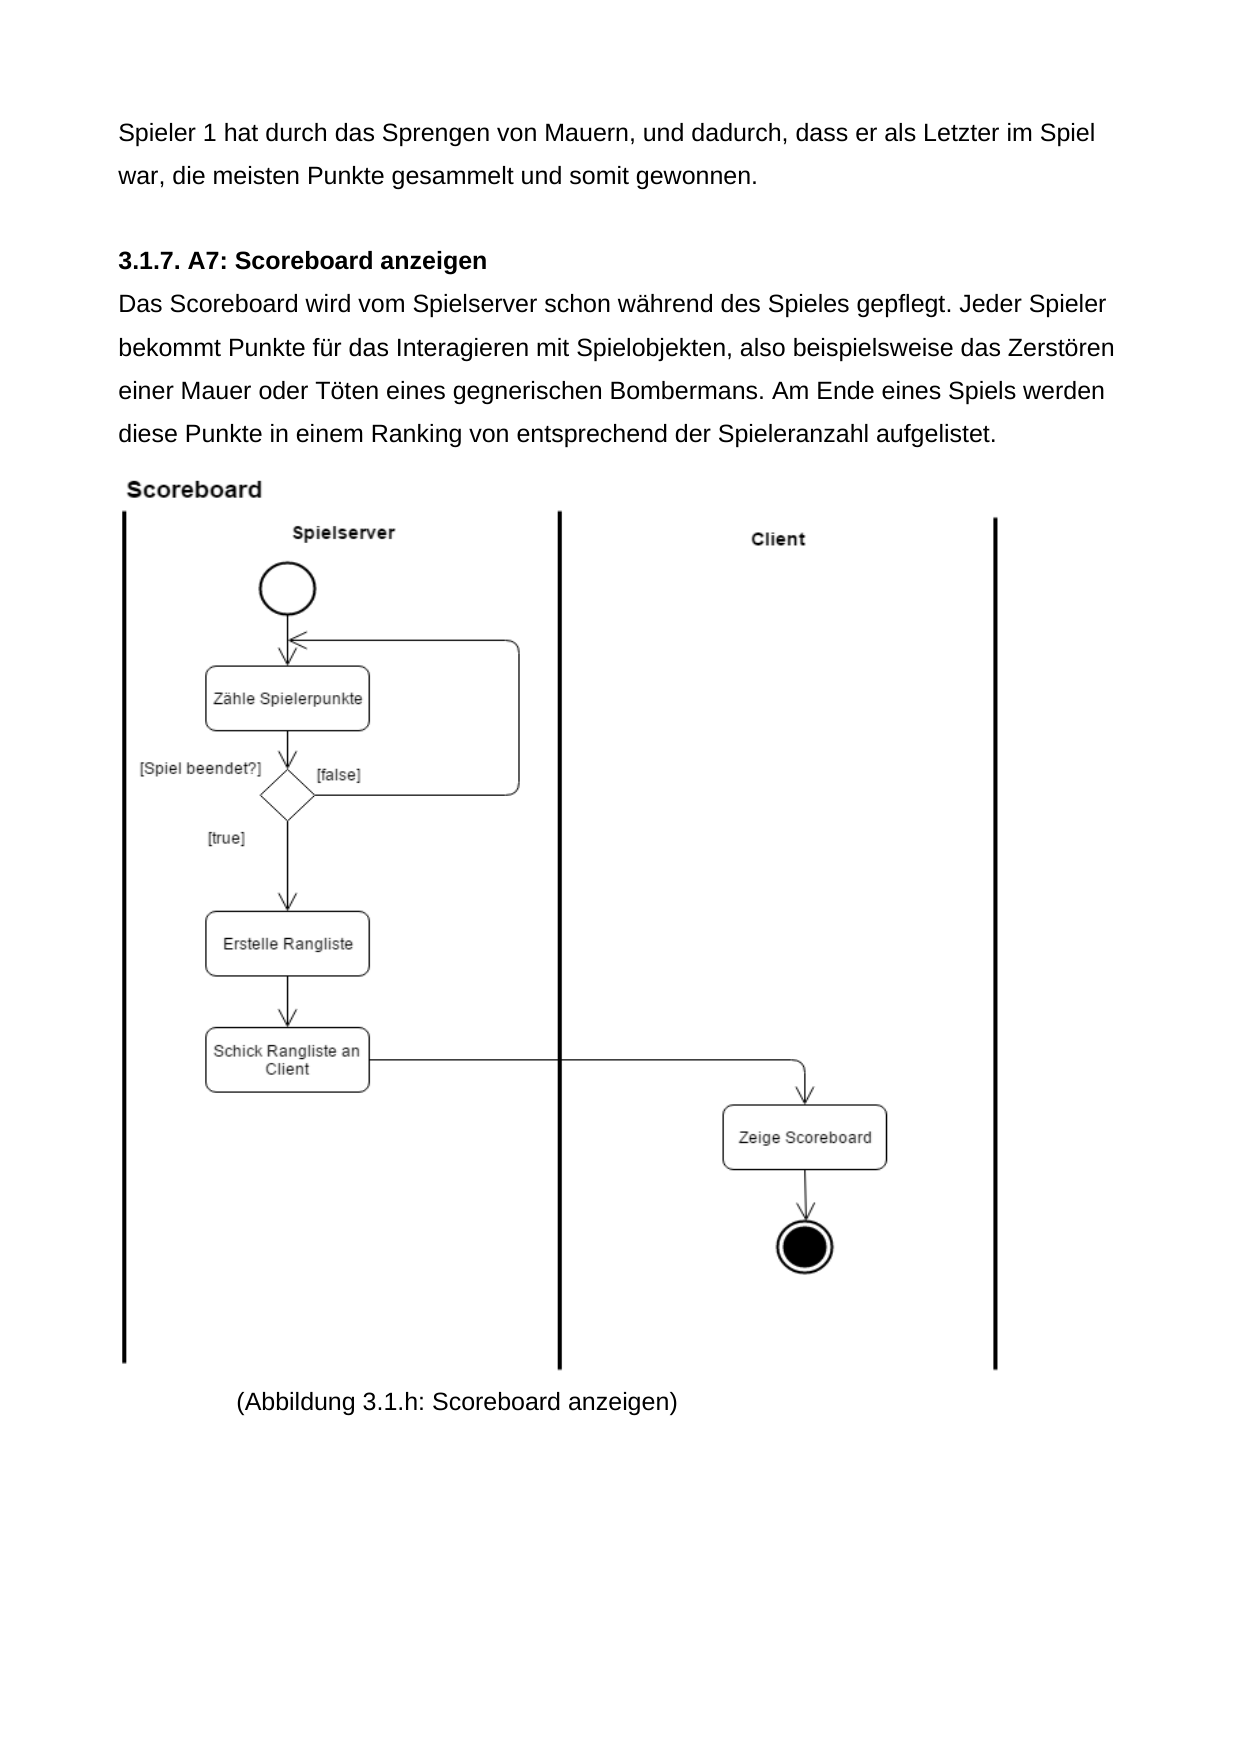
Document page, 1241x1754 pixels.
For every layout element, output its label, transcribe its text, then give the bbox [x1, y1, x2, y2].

text 3.1.7. A7: Scoreboard anzeigen [118, 246, 1122, 275]
text Spieler 1 hat durch das Sprengen von Mauern, und dadurch, dass er als Letzter im Spiel war, die meisten Punkte gesammelt und somit gewonnen. [118, 118, 1122, 190]
text (Abbildung 3.1.h: Scoreboard anzeigen) [118, 462, 1122, 1416]
text Das Scoreboard wird vom Spielserver schon während des Spieles gepflegt. Jeder Spieler bekommt Punkte für das Interagieren mit Spielobjekten, also beispielsweise das Zerstören einer Mauer oder Töten eines gegnerischen Bombermans. Am Ende eines Spiels werden diese Punkte in einem Ranking von entsprechend der Spieleranzahl aufgelistet. [118, 289, 1122, 448]
